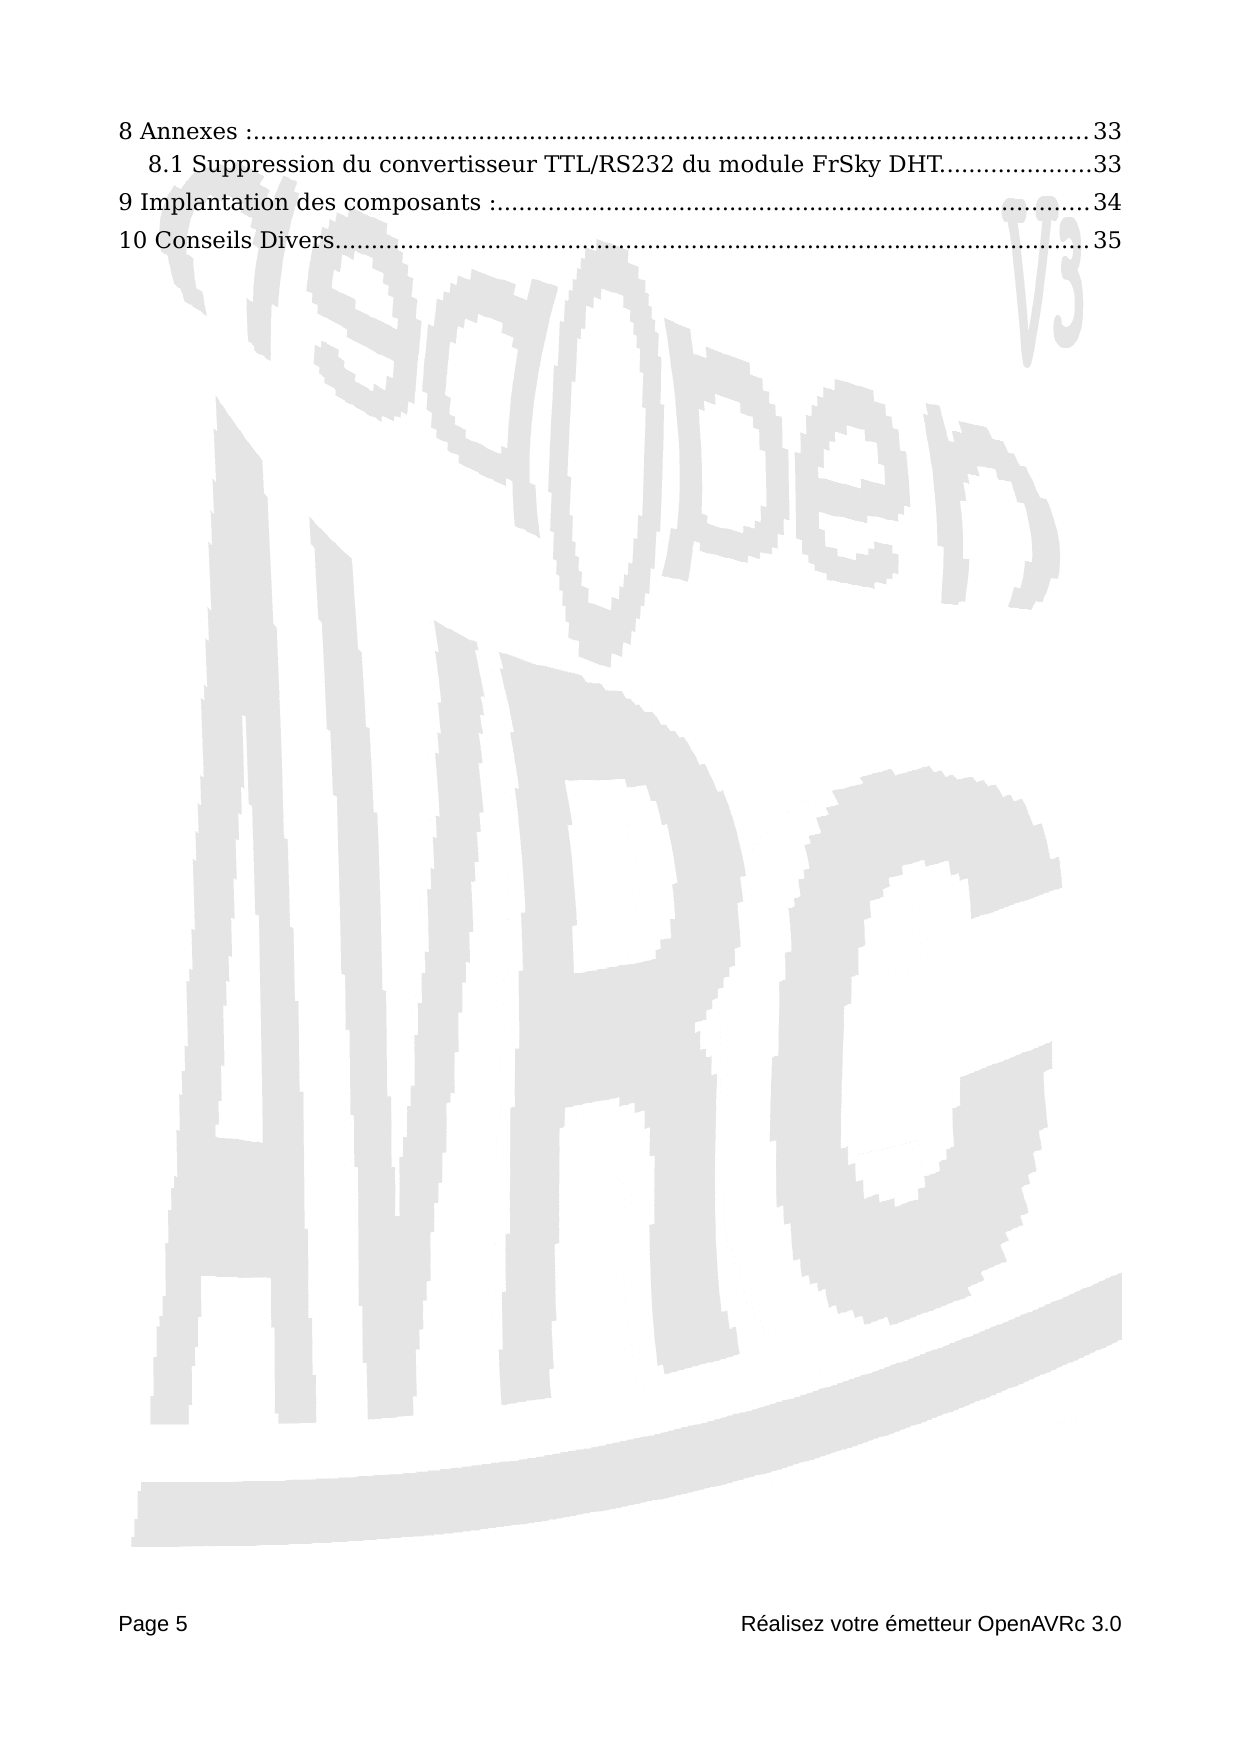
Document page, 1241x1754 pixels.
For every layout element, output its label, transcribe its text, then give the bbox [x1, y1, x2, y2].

text 8 Annexes : 33 [118, 118, 1122, 145]
text 9 Implantation des composants : 34 [118, 189, 1122, 216]
text 10 Conseils Divers 35 [118, 228, 1122, 254]
text 8.1 Suppression du convertisseur TTL/RS232 du module FrSky DHT. 33 [148, 151, 1122, 177]
